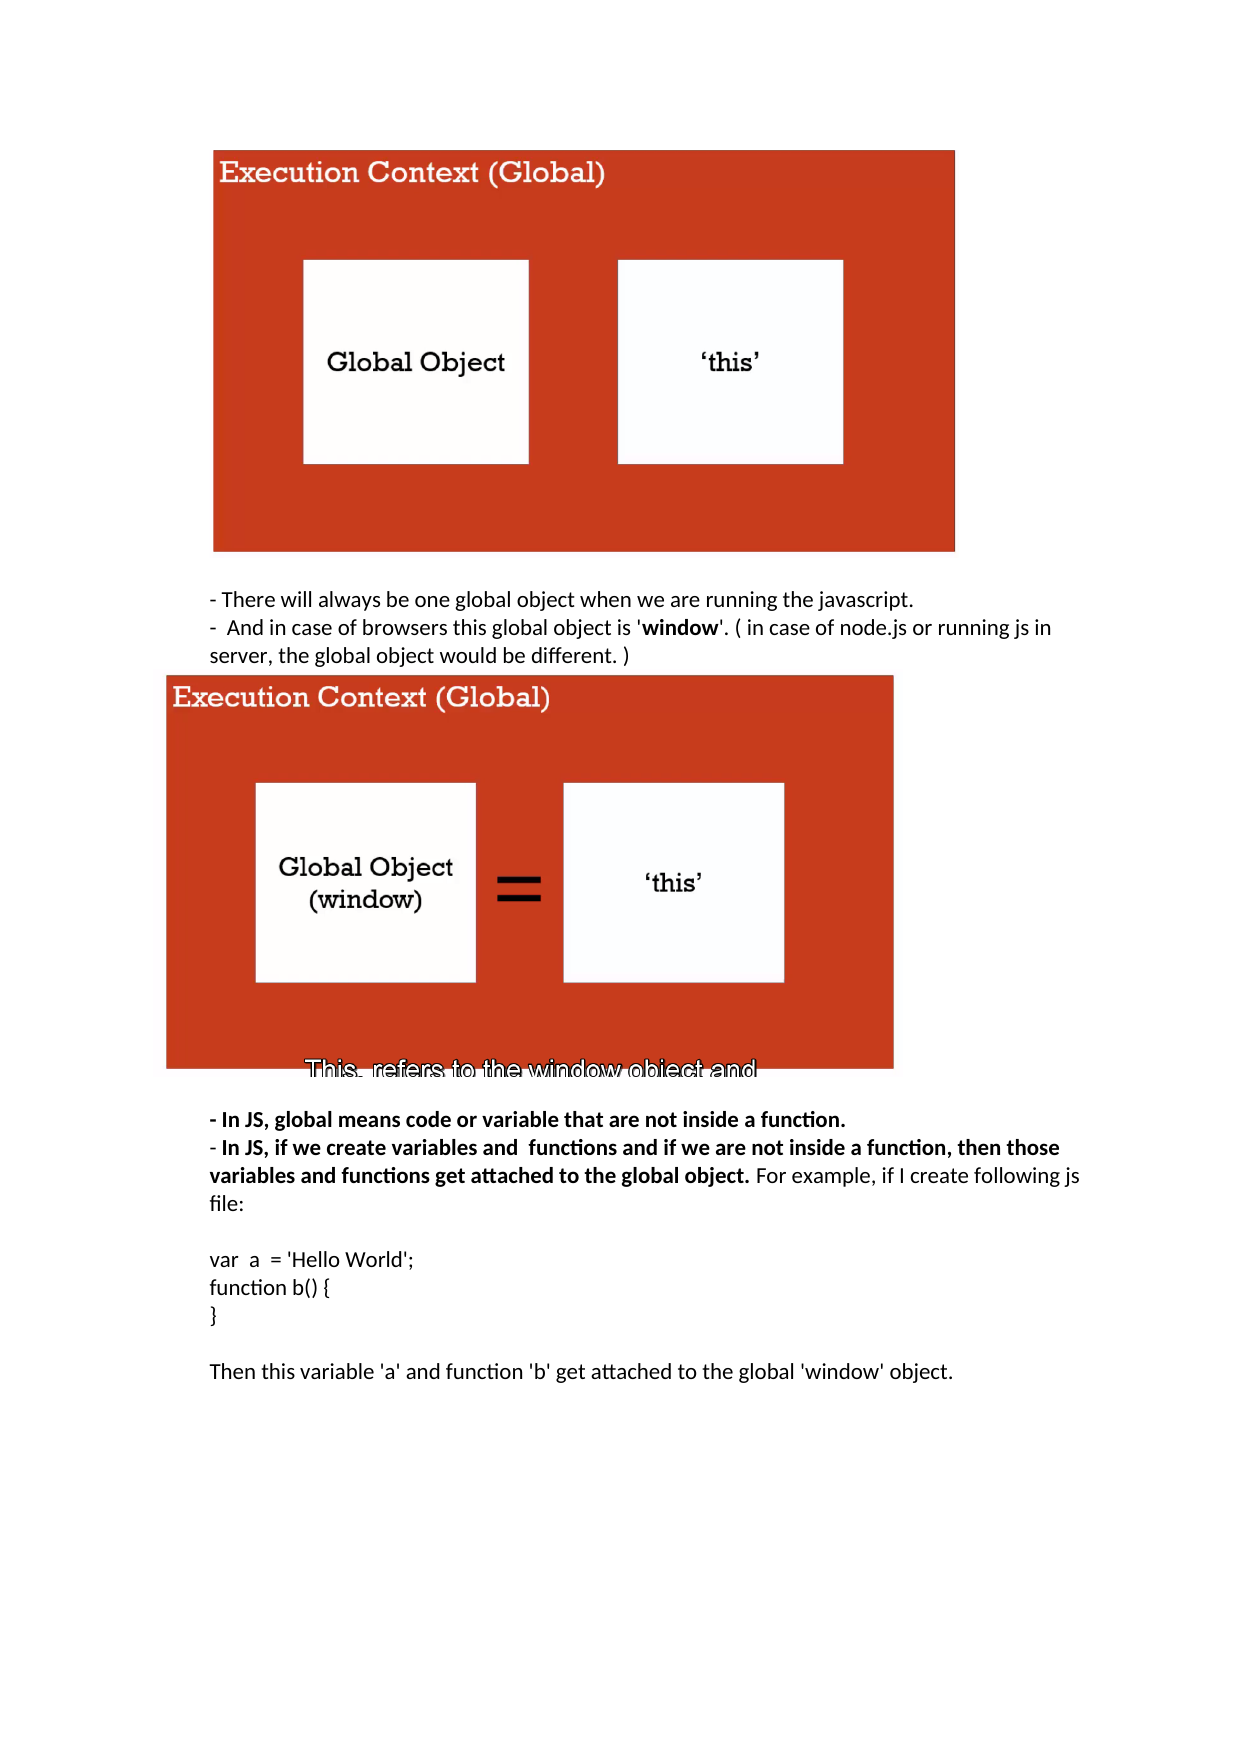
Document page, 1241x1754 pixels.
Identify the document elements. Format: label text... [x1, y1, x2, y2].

text function b() { [209, 1273, 1090, 1301]
list - In JS, if we create variables and functions and if we are not inside a function, then those variables and functions get attached to the global object. For example, if I create following js file: [172, 1133, 1090, 1217]
list - And in case of browsers this global object is 'window'. ( in case of node.js or running js in server, the global object would be different. ) [172, 613, 1090, 669]
picture [209, 150, 960, 558]
text } [209, 1301, 1090, 1329]
picture [153, 669, 903, 1077]
text Then this variable 'a' and function 'b' get attached to the global 'window' object. [209, 1357, 1090, 1385]
text var a = 'Hello World'; [209, 1245, 1090, 1273]
list - There will always be one global object when we are running the javascript. [172, 586, 1090, 613]
list - In JS, global means code or variable that are not inside a function. [172, 1105, 1090, 1133]
